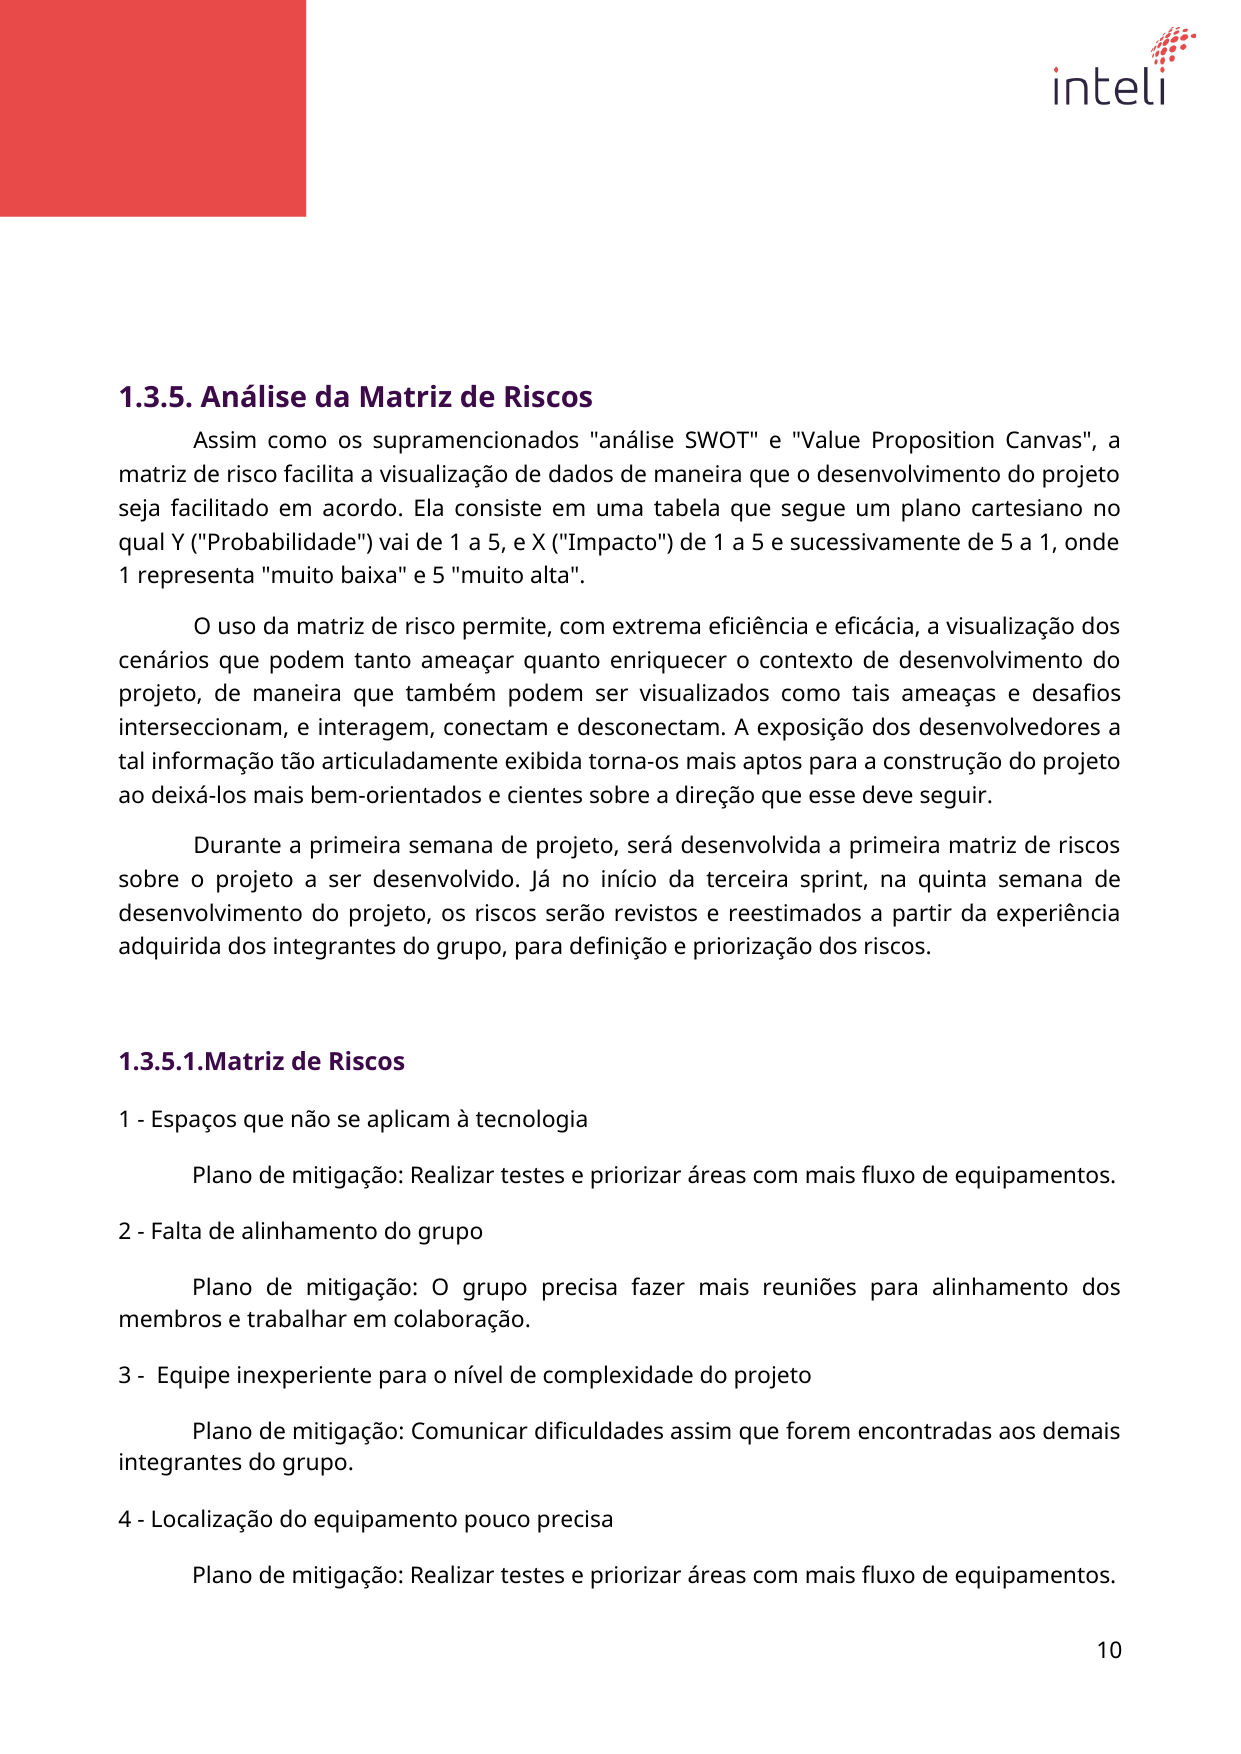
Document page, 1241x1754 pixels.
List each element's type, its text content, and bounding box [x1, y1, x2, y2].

text O uso da matriz de risco permite, com extrema eficiência e eficácia, a visualização dos cenários que podem tanto ameaçar quanto enriquecer o contexto de desenvolvimento do projeto, de maneira que também podem ser visualizados como tais ameaças e desafios interseccionam, e interagem, conectam e desconectam. A exposição dos desenvolvedores a tal informação tão articuladamente exibida torna-os mais aptos para a construção do projeto ao deixá-los mais bem-orientados e cientes sobre a direção que esse deve seguir. [118, 610, 1122, 810]
text 2 - Falta de alinhamento do grupo [118, 1215, 1122, 1246]
text Durante a primeira semana de projeto, será desenvolvida a primeira matriz de riscos sobre o projeto a ser desenvolvido. Já no início da terceira sprint, na quinta semana de desenvolvimento do projeto, os riscos serão revistos e reestimados a partir da experiência adquirida dos integrantes do grupo, para definição e priorização dos riscos. [118, 829, 1122, 961]
text Plano de mitigação: Realizar testes e priorizar áreas com mais fluxo de equipamentos. [118, 1159, 1122, 1190]
text 3 - Equipe inexperiente para o nível de complexidade do projeto [118, 1359, 1122, 1390]
text Assim como os supramencionados "análise SWOT" e "Value Proposition Canvas", a matriz de risco facilita a visualização de dados de maneira que o desenvolvimento do projeto seja facilitado em acordo. Ela consiste em uma tabela que segue um plano cartesiano no qual Y ("Probabilidade") vai de 1 a 5, e X ("Impacto") de 1 a 5 e sucessivamente de 5 a 1, onde 1 representa "muito baixa" e 5 "muito alta". [118, 424, 1122, 591]
picture [0, 0, 307, 217]
text 4 - Localização do equipamento pouco precisa [118, 1503, 1122, 1534]
subtitle 1.3.5. Análise da Matriz de Riscos [118, 376, 1122, 416]
text Plano de mitigação: Realizar testes e priorizar áreas com mais fluxo de equipamentos. [118, 1559, 1122, 1590]
text Plano de mitigação: O grupo precisa fazer mais reuniões para alinhamento dos membros e trabalhar em colaboração. [118, 1271, 1122, 1334]
text 1 - Espaços que não se aplicam à tecnologia [118, 1103, 1122, 1134]
picture [1054, 27, 1197, 105]
text Plano de mitigação: Comunicar dificuldades assim que forem encontradas aos demais integrantes do grupo. [118, 1415, 1122, 1478]
subtitle 1.3.5.1.Matriz de Riscos [118, 1043, 1122, 1078]
